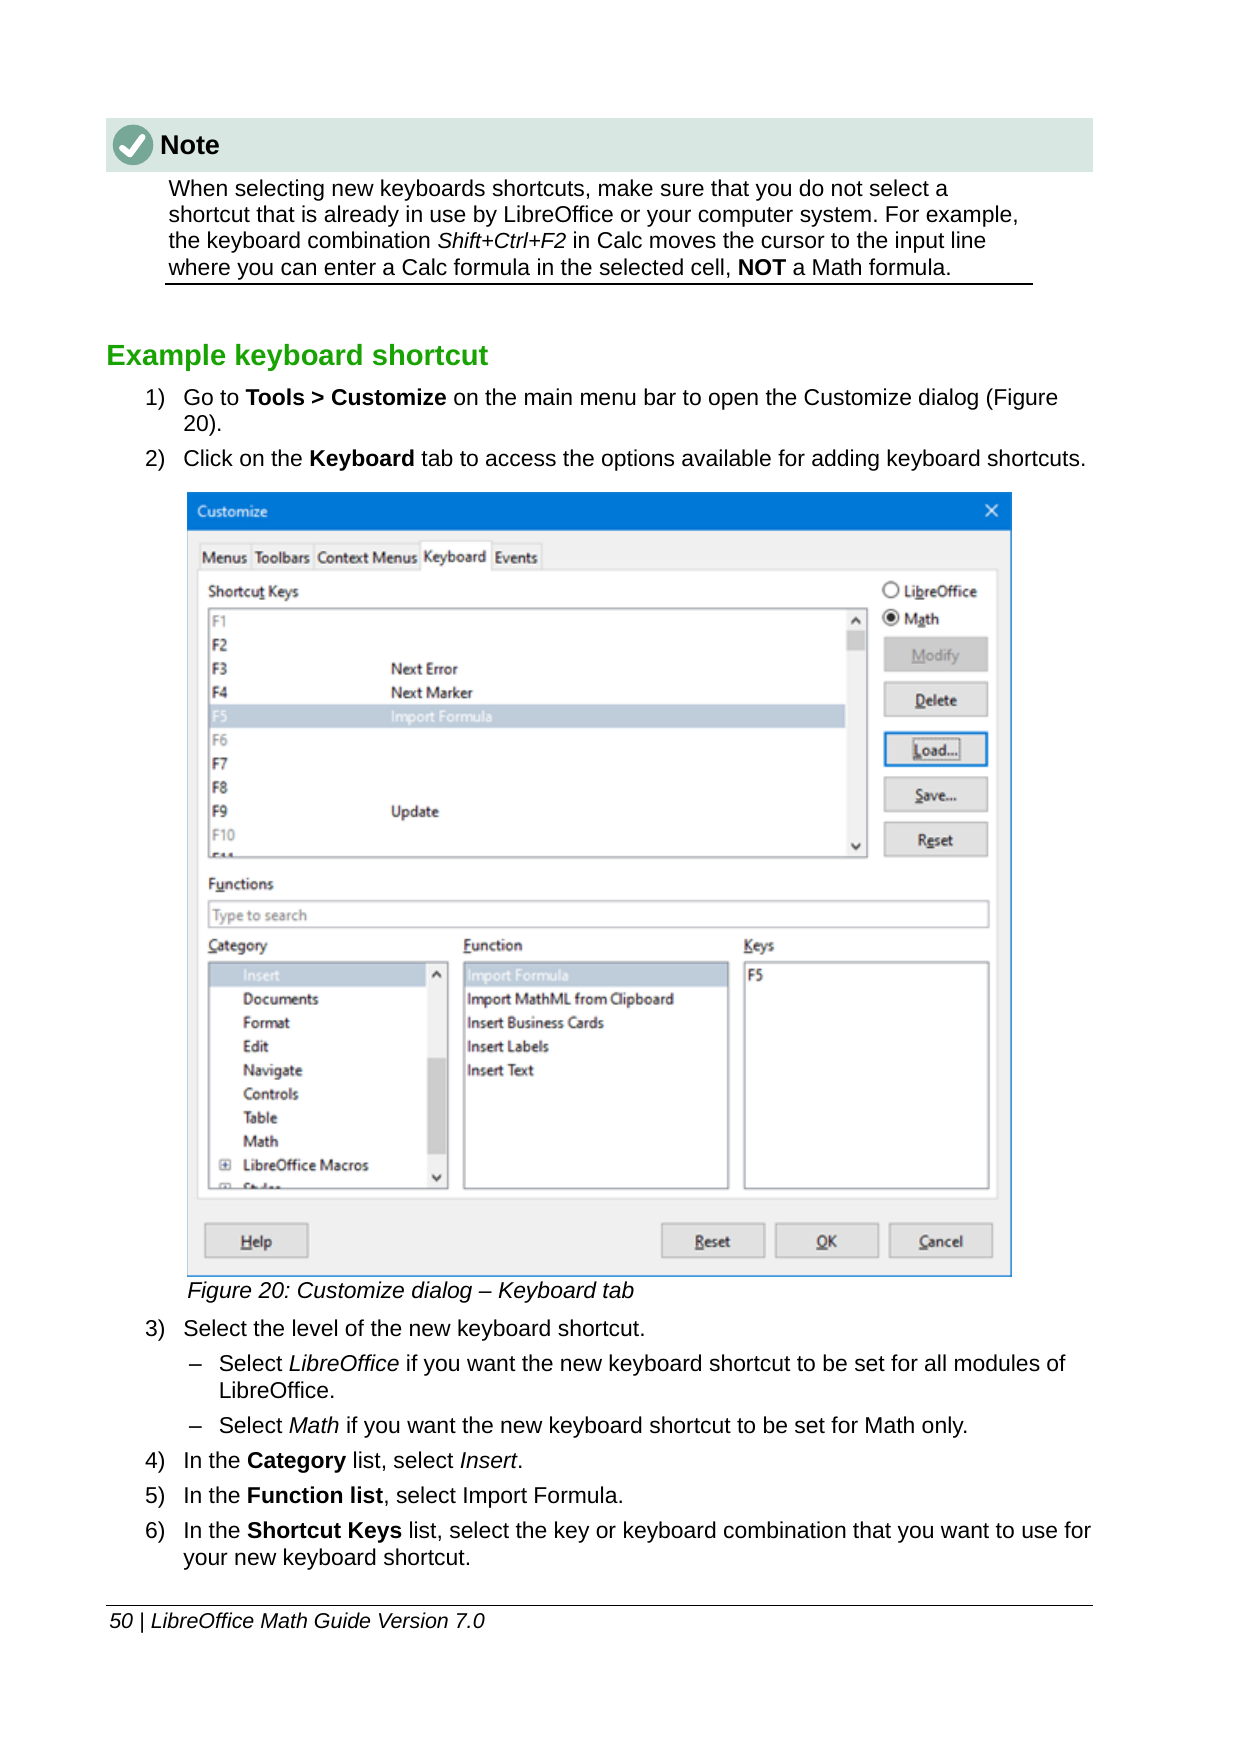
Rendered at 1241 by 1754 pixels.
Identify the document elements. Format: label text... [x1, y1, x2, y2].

subtitle Example keyboard shortcut [106, 338, 1093, 372]
list Go to Tools > Customize on the main menu bar to open the Customize dialog (Figure 20). [165, 383, 1093, 436]
list Select Math if you want the new keyboard shortcut to be set for Math only. [189, 1412, 1093, 1438]
list In the Shortcut Keys list, select the key or keyboard combination that you want to use for your new keyboard shortcut. [165, 1517, 1093, 1570]
picture [187, 492, 1012, 1277]
list Click on the Keyboard tab to access the options available for adding keyboard shortcuts. [165, 445, 1093, 471]
list Select LibreOffice if you want the new keyboard shortcut to be set for all modules of LibreOffice. [189, 1350, 1093, 1403]
subtitle Note [106, 118, 1093, 172]
list Select the level of the new keyboard shortcut. [165, 1315, 1093, 1341]
text When selecting new keyboards shortcuts, make sure that you do not select a shortcut that is already in use by LibreOffice or your computer system. For example, the keyboard combination Shift+Ctrl+F2 in Calc moves the cursor to the input line where you can enter a Calc formula in the selected cell, NOT a Math formula. [165, 172, 1033, 283]
list In the Function list, select Import Formula. [165, 1482, 1093, 1508]
list In the Category list, select Insert. [165, 1447, 1093, 1473]
text Figure 20: Customize dialog – Keyboard tab [187, 1277, 1012, 1303]
